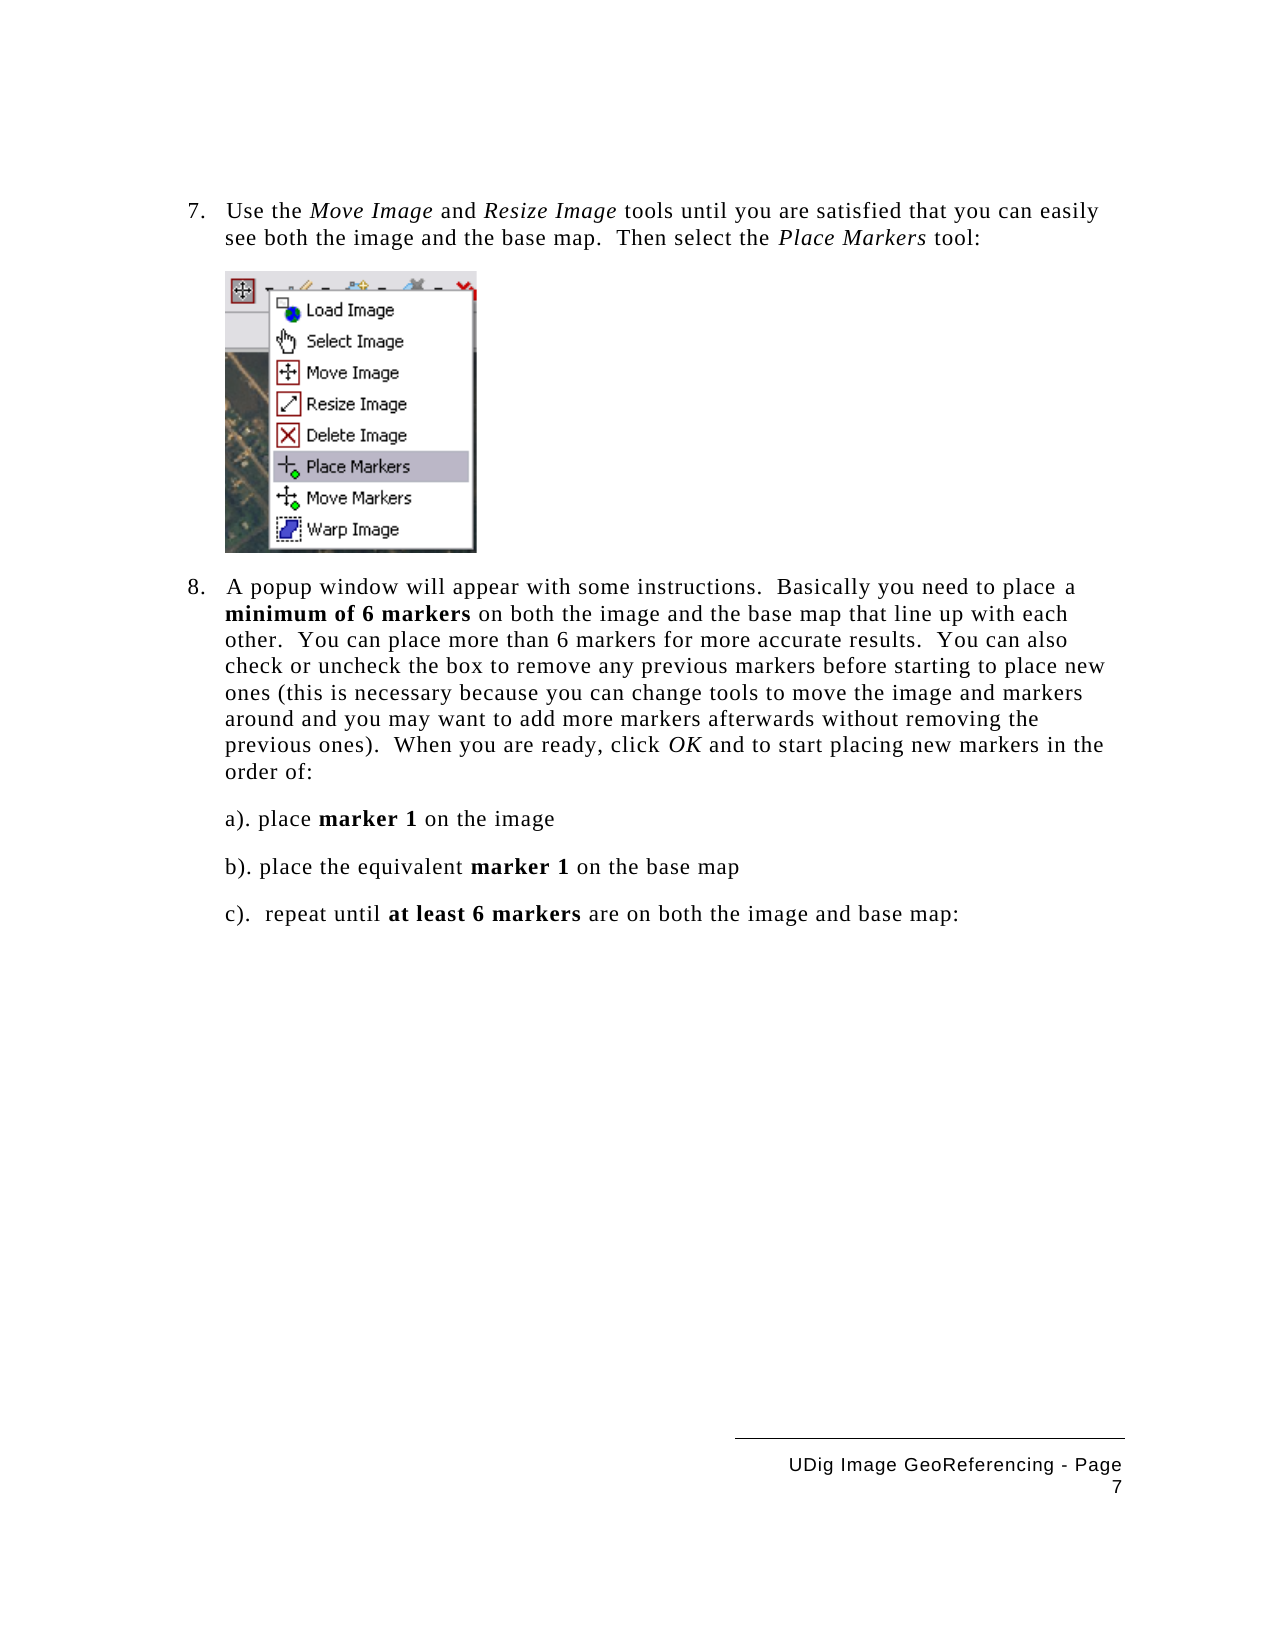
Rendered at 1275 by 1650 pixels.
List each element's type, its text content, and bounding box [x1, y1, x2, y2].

list a). place marker 1 on the image [187, 805, 1125, 832]
list c). repeat until at least 6 markers are on both the image and base map: [187, 900, 1125, 926]
list b). place the equivalent marker 1 on the base map [187, 853, 1125, 879]
list A popup window will appear with some instructions. Basically you need to place a minimum of 6 markers on both the image and the base map that line up with each other. You can place more than 6 markers for more accurate results. You can also check or uncheck the box to remove any previous markers before starting to place new ones (this is necessary because you can change tools to move the image and markers around and you may want to add more markers afterwards without removing the previous ones). When you are ready, click OK and to start placing new markers in the order of: [187, 573, 1125, 784]
list Use the Move Image and Resize Image tools until you are satisfied that you can easily see both the image and the base map. Then select the Place Markers tool: [187, 197, 1125, 250]
